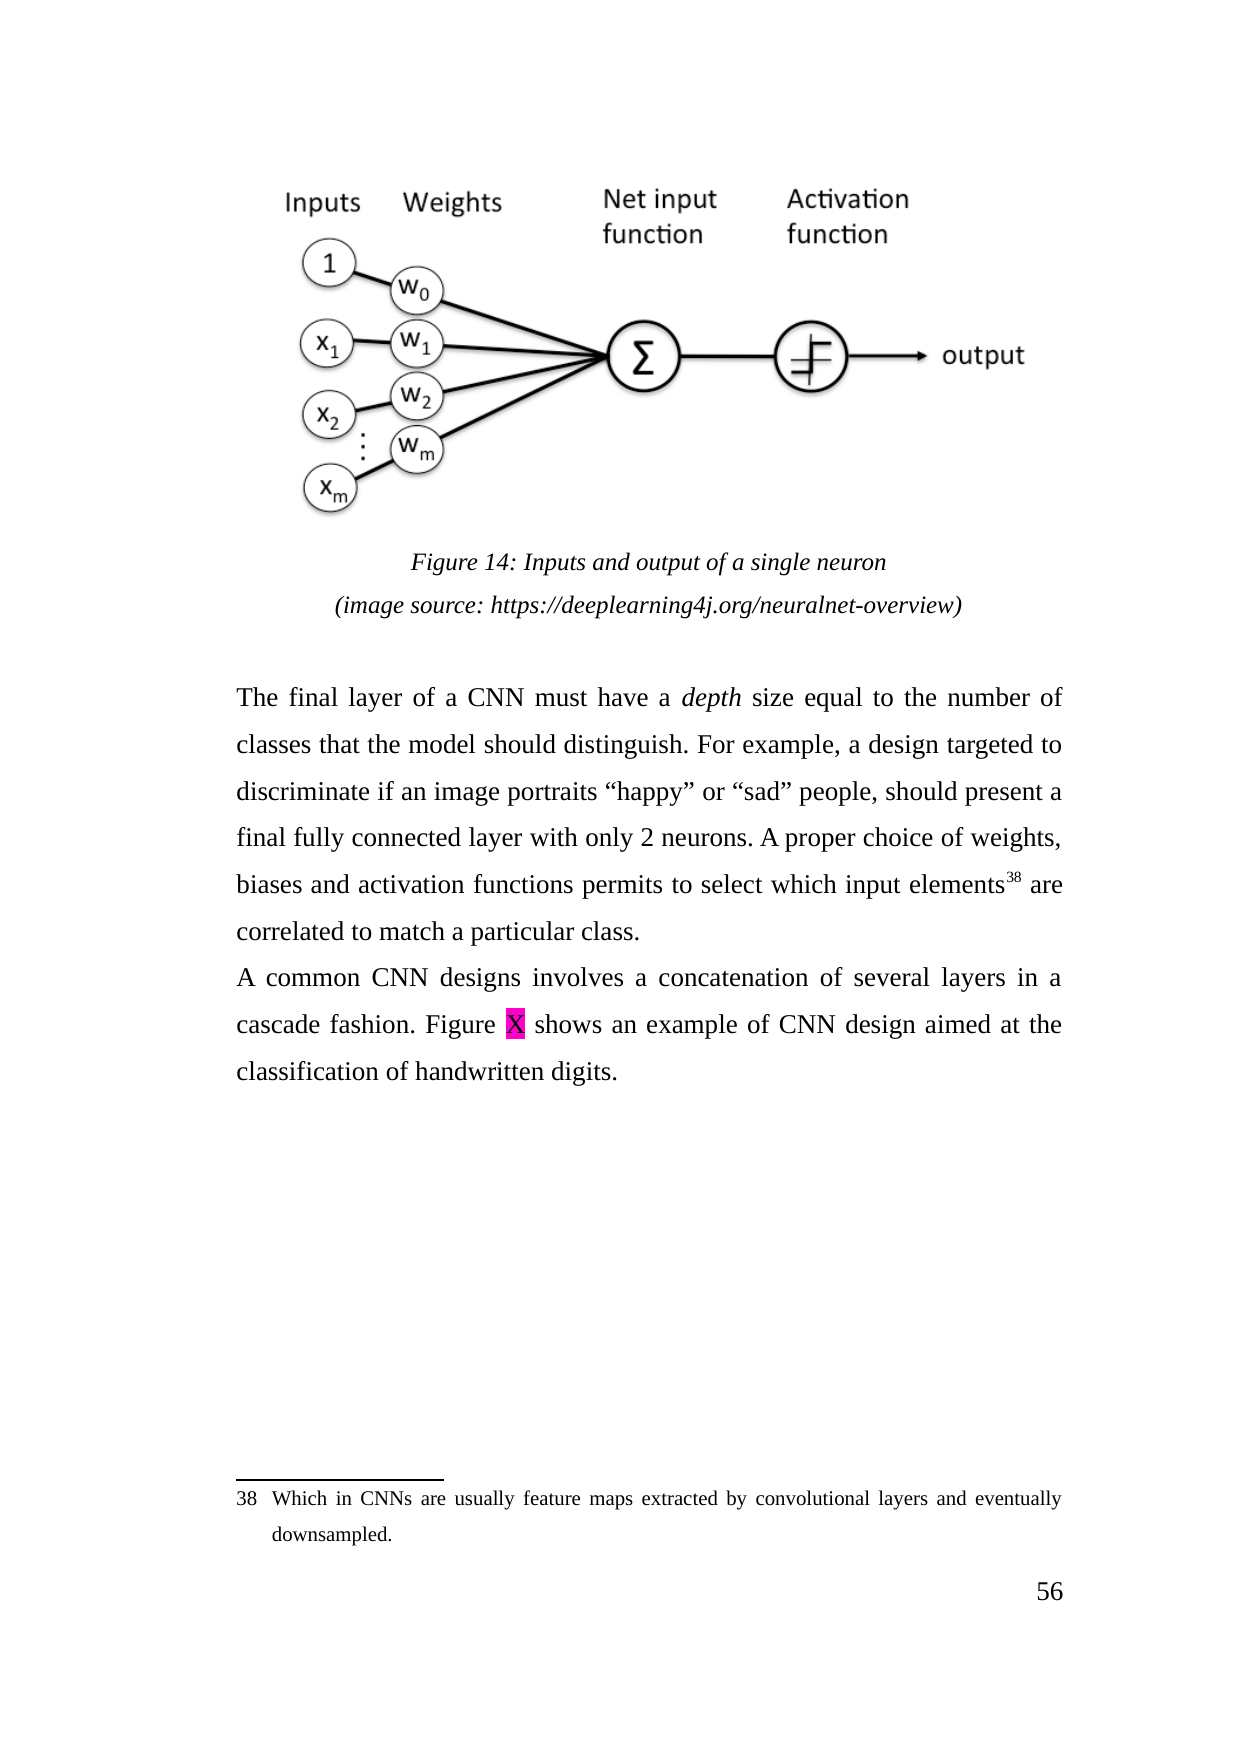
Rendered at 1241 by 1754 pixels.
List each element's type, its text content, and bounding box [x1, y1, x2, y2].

text Which in CNNs are usually feature maps extracted by convolutional layers and eventually downsampled. [236, 1486, 1063, 1546]
text A common CNN designs involves a concatenation of several layers in a cascade fashion. Figure X shows an example of CNN design aimed at the classification of handwritten digits. [236, 961, 1063, 1086]
text The final layer of a CNN must have a depth size equal to the number of classes that the model should distinguish. For example, a design targeted to discriminate if an image portraits “happy” or “sad” people, should present a final fully connected layer with only 2 neurons. A proper choice of weights, biases and activation functions permits to select which input elements are correlated to match a particular class. [236, 681, 1063, 946]
picture [265, 160, 1034, 533]
text Figure 14: Inputs and output of a single neuron (image source: https://deeplearning4j.org/neuralnet-overview) [266, 533, 1033, 619]
